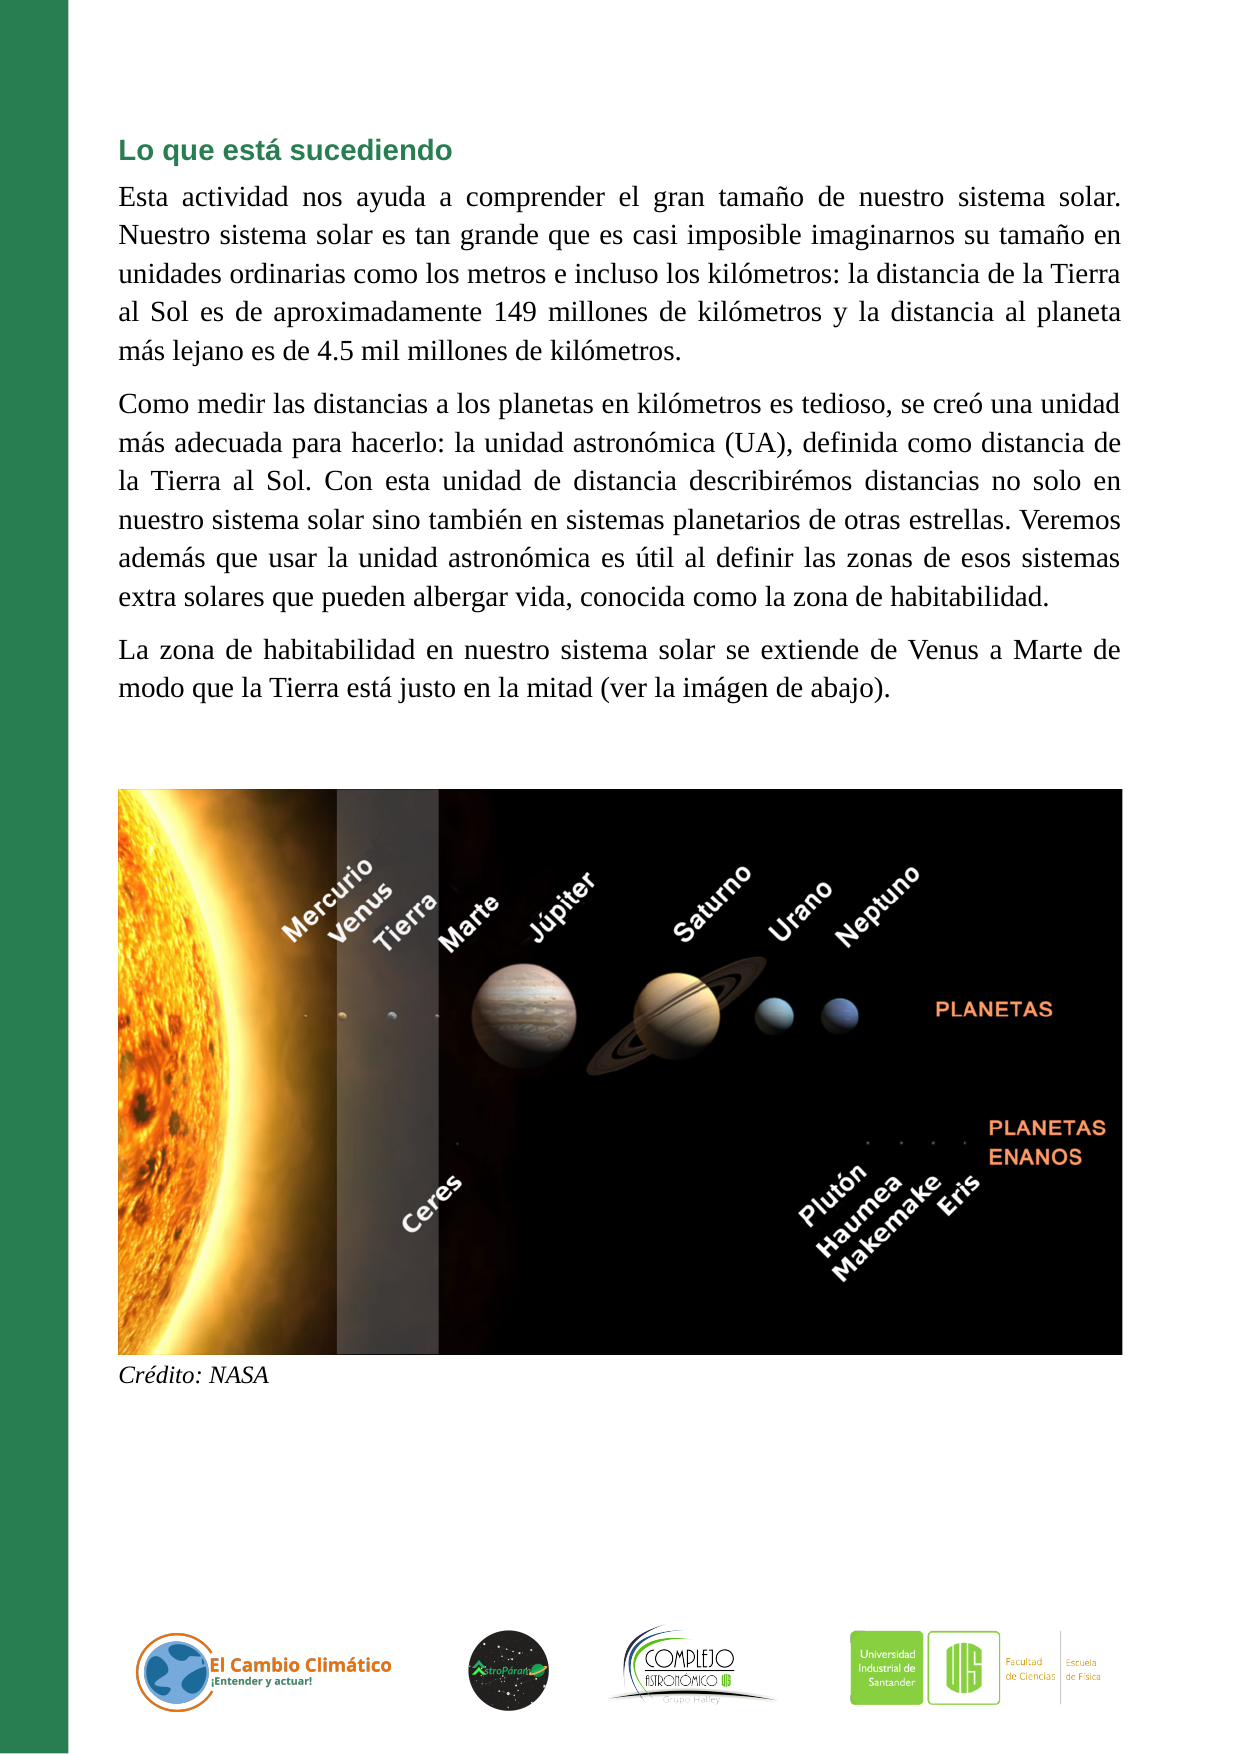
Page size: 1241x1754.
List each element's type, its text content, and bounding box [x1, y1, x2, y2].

text La zona de habitabilidad en nuestro sistema solar se extiende de Venus a Marte de modo que la Tierra está justo en la mitad (ver la imágen de abajo). [118, 632, 1122, 704]
text Esta actividad nos ayuda a comprender el gran tamaño de nuestro sistema solar. Nuestro sistema solar es tan grande que es casi imposible imaginarnos su tamaño en unidades ordinarias como los metros e incluso los kilómetros: la distancia de la Tierra al Sol es de aproximadamente 149 millones de kilómetros y la distancia al planeta más lejano es de 4.5 mil millones de kilómetros. [118, 179, 1122, 367]
text Como medir las distancias a los planetas en kilómetros es tedioso, se creó una unidad más adecuada para hacerlo: la unidad astronómica (UA), definida como distancia de la Tierra al Sol. Con esta unidad de distancia describirémos distancias no solo en nuestro sistema solar sino también en sistemas planetarios de otras estrellas. Veremos además que usar la unidad astronómica es útil al definir las zonas de esos sistemas extra solares que pueden albergar vida, conocida como la zona de habitabilidad. [118, 386, 1122, 612]
text Crédito: NASA [118, 1355, 1122, 1388]
picture [136, 1633, 391, 1712]
picture [605, 1623, 780, 1707]
subtitle Lo que está sucediendo [118, 133, 1122, 166]
picture [439, 789, 1123, 1355]
picture [467, 1629, 550, 1712]
picture [847, 1629, 1106, 1708]
picture [118, 789, 336, 1355]
